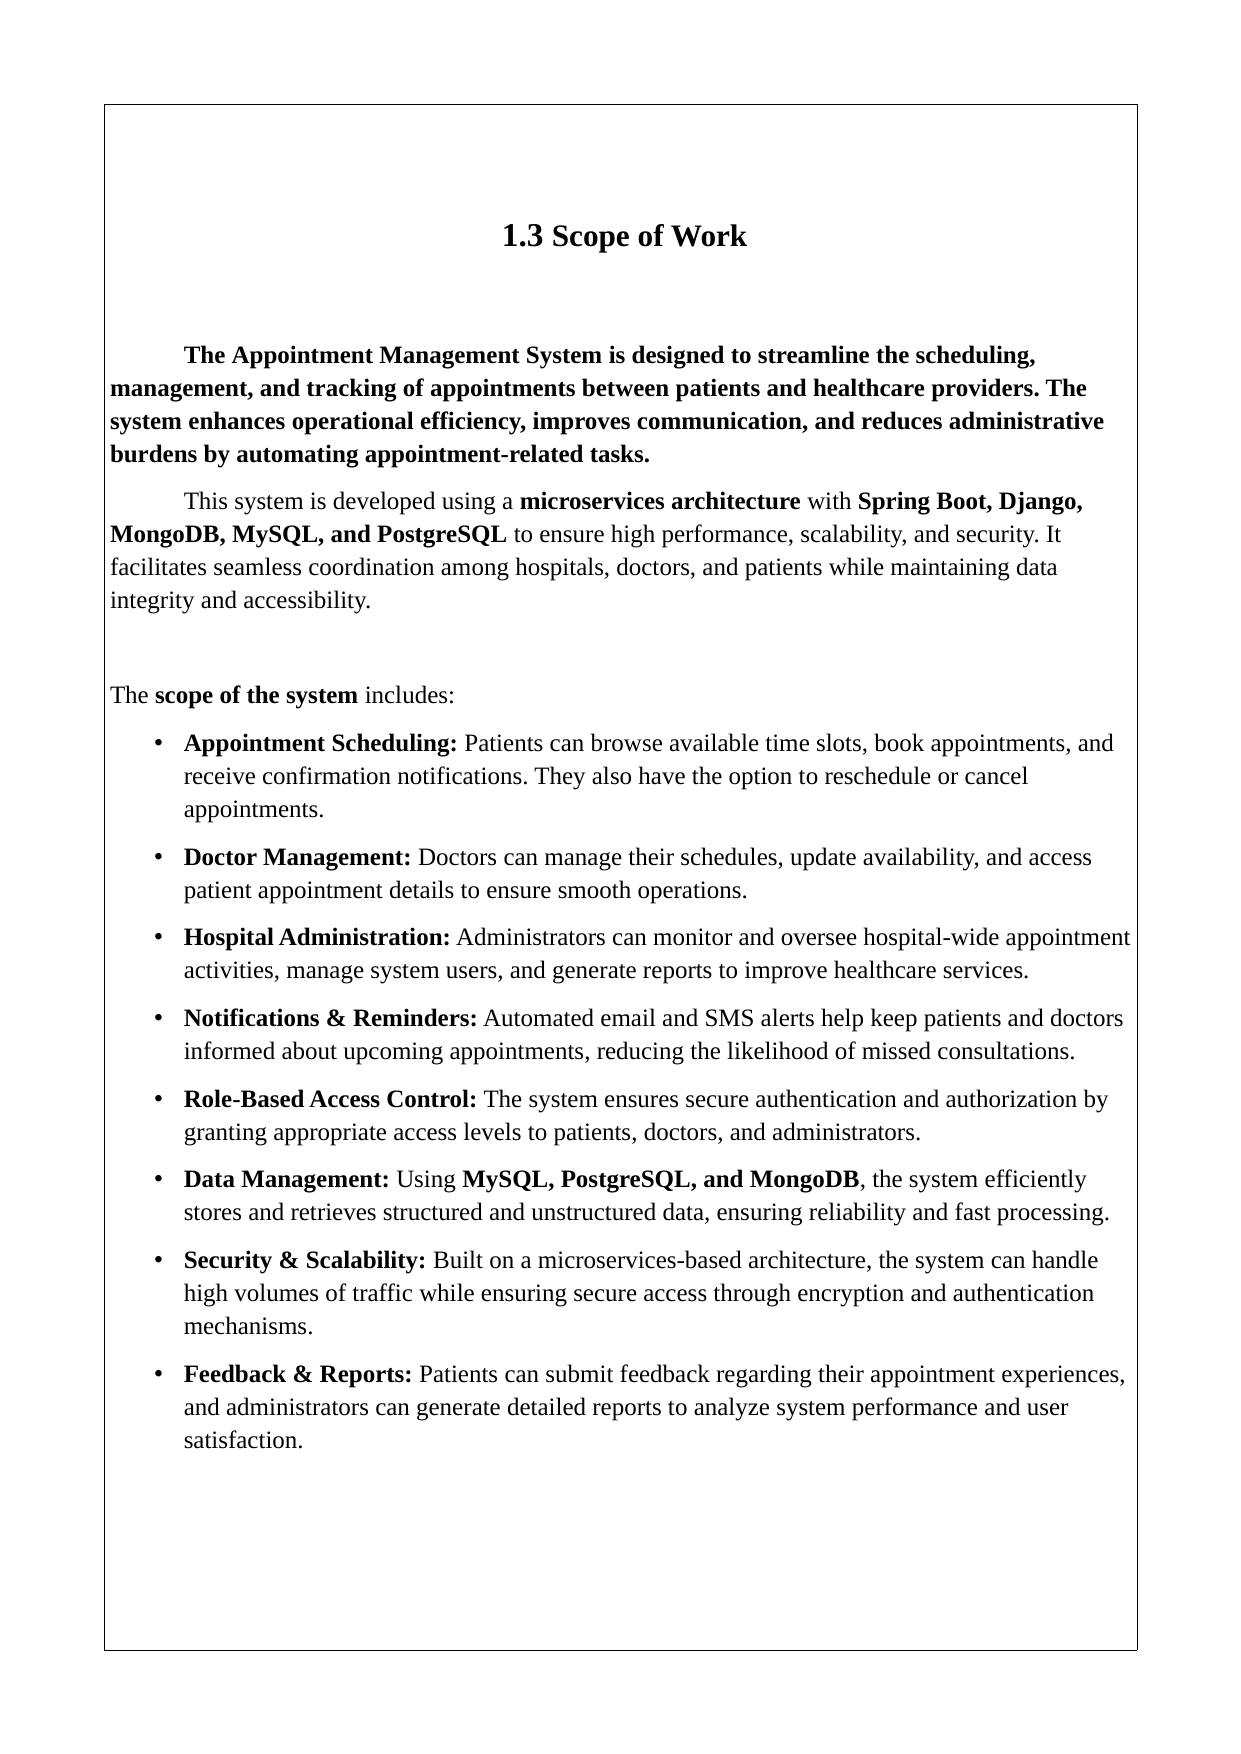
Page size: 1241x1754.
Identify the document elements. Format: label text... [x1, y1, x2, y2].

list Appointment Scheduling: Patients can browse available time slots, book appointments, and receive confirmation notifications. They also have the option to reschedule or cancel appointments. [154, 728, 1131, 823]
list Hospital Administration: Administrators can monitor and oversee hospital-wide appointment activities, manage system users, and generate reports to improve healthcare services. [154, 922, 1131, 984]
text 1.3 Scope of Work [110, 215, 1131, 253]
list Security & Scalability: Built on a microservices-based architecture, the system can handle high volumes of traffic while ensuring secure access through encryption and authentication mechanisms. [154, 1245, 1131, 1340]
list Data Management: Using MySQL, PostgreSQL, and MongoDB, the system efficiently stores and retrieves structured and unstructured data, ensuring reliability and fast processing. [154, 1164, 1131, 1226]
list Doctor Management: Doctors can manage their schedules, update availability, and access patient appointment details to ensure smooth operations. [154, 842, 1131, 904]
text The Appointment Management System is designed to streamline the scheduling, management, and tracking of appointments between patients and healthcare providers. The system enhances operational efficiency, improves communication, and reduces administrative burdens by automating appointment-related tasks. [110, 340, 1131, 467]
list Notifications & Reminders: Automated email and SMS alerts help keep patients and doctors informed about upcoming appointments, reducing the likelihood of missed consultations. [154, 1003, 1131, 1065]
text This system is developed using a microservices architecture with Spring Boot, Django, MongoDB, MySQL, and PostgreSQL to ensure high performance, scalability, and security. It facilitates seamless coordination among hospitals, doctors, and patients while maintaining data integrity and accessibility. [110, 486, 1131, 614]
text The scope of the system includes: [110, 681, 1131, 709]
list Feedback & Reports: Patients can submit feedback regarding their appointment experiences, and administrators can generate detailed reports to analyze system performance and user satisfaction. [154, 1359, 1131, 1453]
list Role-Based Access Control: The system ensures secure authentication and authorization by granting appropriate access levels to patients, doctors, and administrators. [154, 1084, 1131, 1146]
